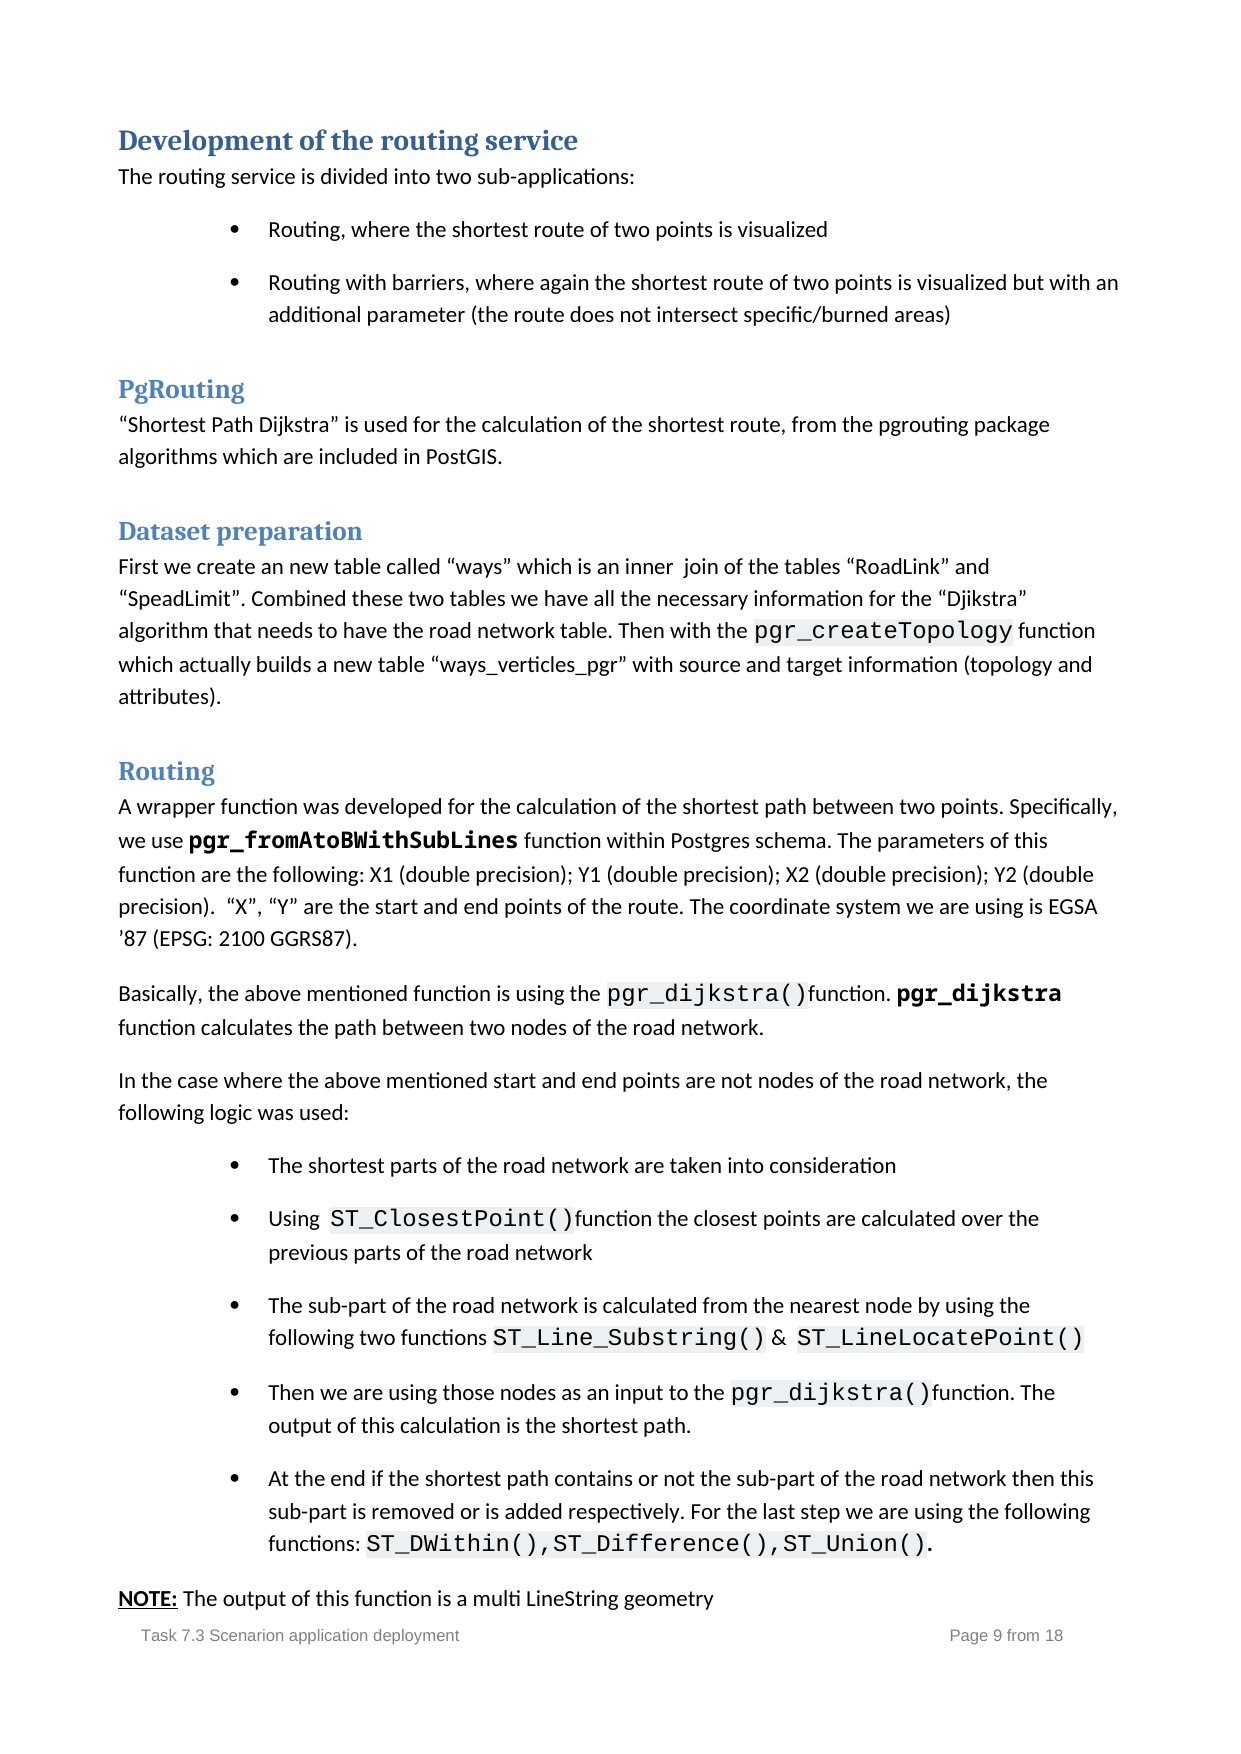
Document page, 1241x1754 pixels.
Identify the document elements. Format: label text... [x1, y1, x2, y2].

text In the case where the above mentioned start and end points are not nodes of the road network, the following logic was used: [118, 1066, 1122, 1126]
text A wrapper function was developed for the calculation of the shortest path between two points. Specifically, we use pgr_fromAtoBWithSubLines function within Postgres schema. The parameters of this function are the following: X1 (double precision); Y1 (double precision); X2 (double precision); Y2 (double precision). “X”, “Y” are the start and end points of the route. The coordinate system we are using is EGSA ’87 (EPSG: 2100 GGRS87). [118, 792, 1122, 952]
text First we create an new table called “ways” which is an inner join of the tables “RoadLink” and “SpeadLimit”. Combined these two tables we have all the necessary information for the “Djikstra” algorithm that needs to have the road network table. Then with the pgr_createTopology function which actually builds a new table “ways_verticles_pgr” with source and target information (topology and attributes). [118, 552, 1122, 710]
list Using ST_ClosestPoint()function the closest points are calculated over the previous parts of the road network [231, 1204, 1122, 1266]
subtitle Development of the routing service [118, 124, 1122, 157]
list Then we are using those nodes as an input to the pgr_dijkstra()function. The output of this calculation is the shortest path. [231, 1378, 1122, 1439]
text The routing service is divided into two sub-applications: [118, 162, 1122, 190]
text “Shortest Path Dijkstra” is used for the calculation of the shortest route, from the pgrouting package algorithms which are included in PostGIS. [118, 410, 1122, 470]
text NOTE: The output of this function is a multi LineString geometry [118, 1584, 1122, 1612]
list The sub-part of the road network is calculated from the nearest node by using the following two functions ST_Line_Substring() & ST_LineLocatePoint() [231, 1291, 1122, 1353]
list Routing, where the shortest route of two points is visualized [231, 215, 1122, 243]
list The shortest parts of the road network are taken into consideration [231, 1151, 1122, 1179]
subtitle Dataset preparation [118, 516, 1122, 547]
subtitle Routing [118, 756, 1122, 787]
list Routing with barriers, where again the shortest route of two points is visualized but with an additional parameter (the route does not intersect specific/burned areas) [231, 268, 1122, 329]
text Basically, the above mentioned function is using the pgr_dijkstra()function. pgr_dijkstra function calculates the path between two nodes of the road network. [118, 977, 1122, 1041]
subtitle PgRouting [118, 374, 1122, 406]
list At the end if the shortest path contains or not the sub-part of the road network then this sub-part is removed or is added respectively. For the last step we are using the following functions: ST_DWithin(),ST_Difference(),ST_Union(). [231, 1464, 1122, 1558]
